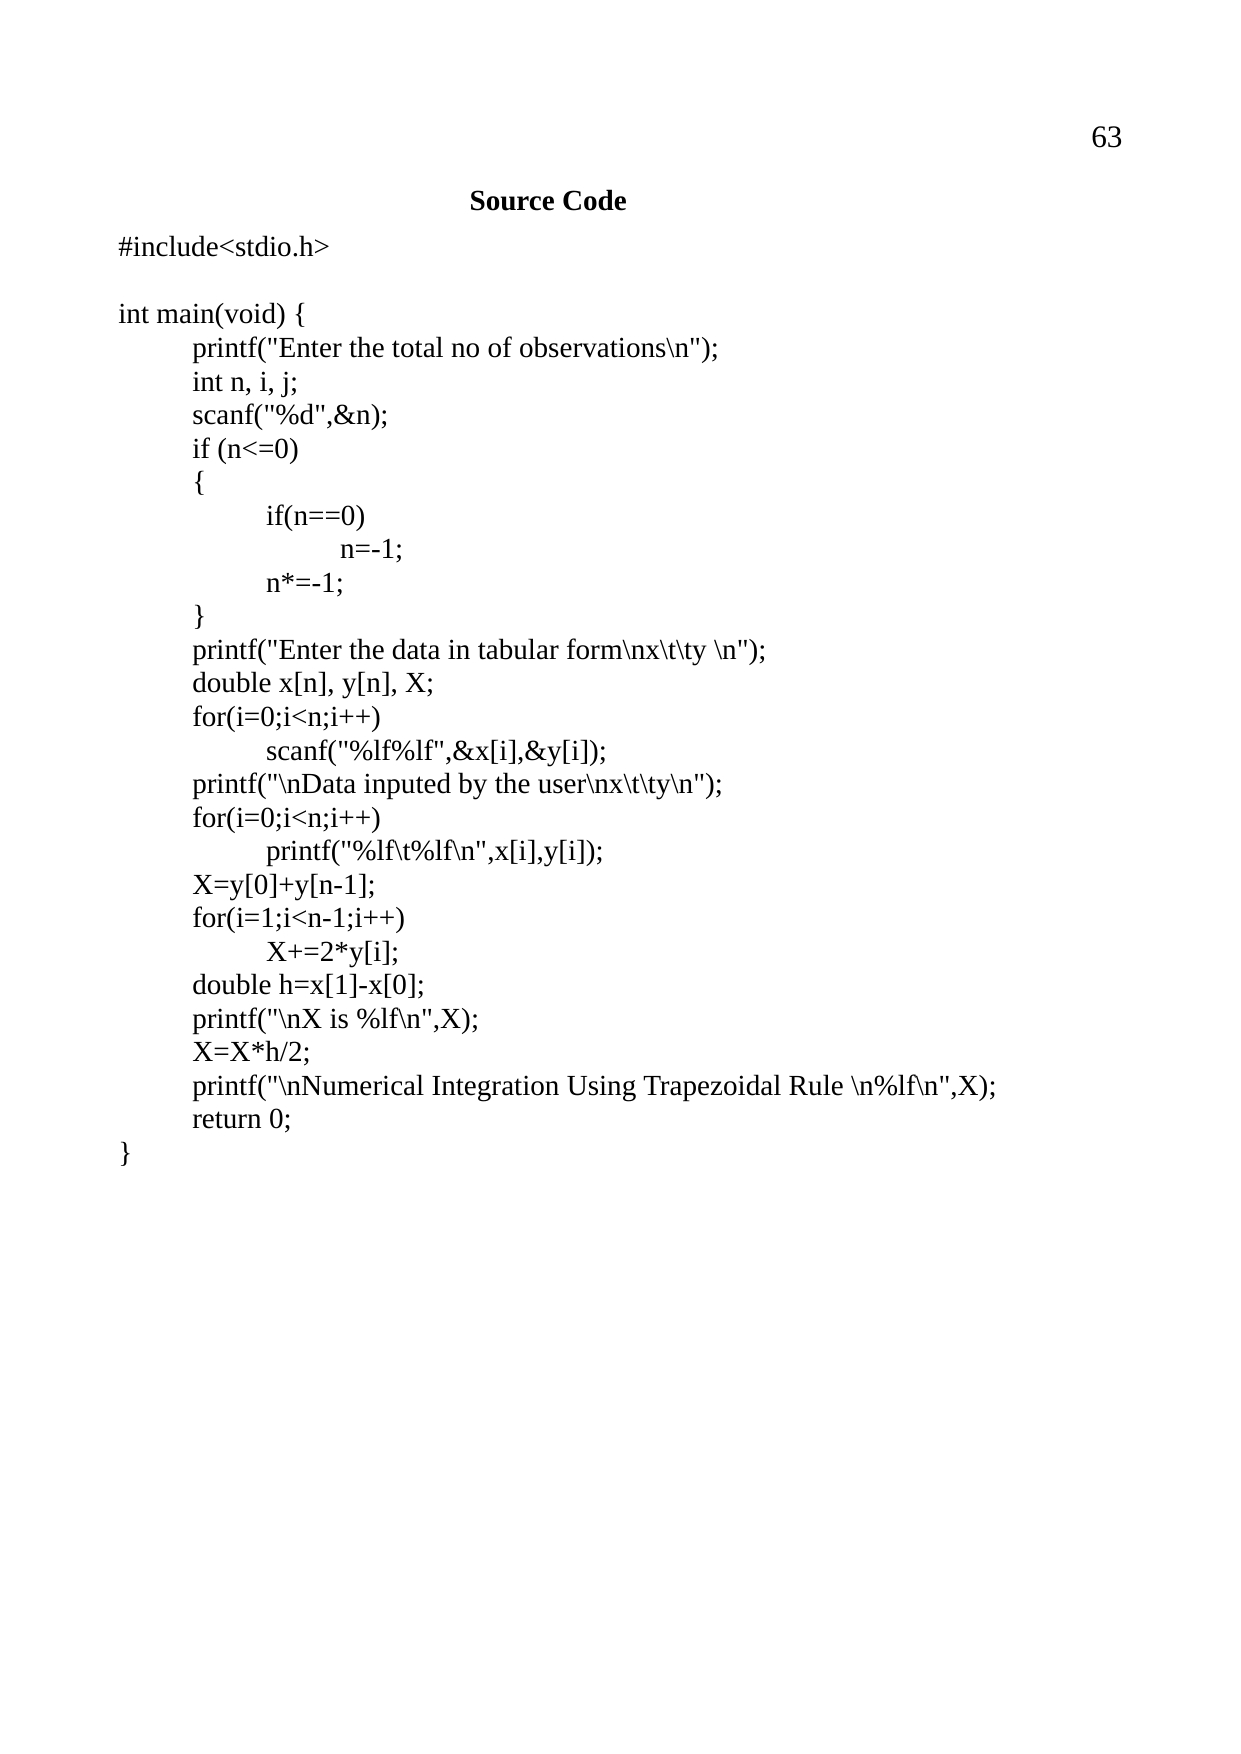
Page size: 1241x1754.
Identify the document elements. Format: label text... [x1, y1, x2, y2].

text printf("Enter the total no of observations\n"); [118, 330, 1122, 364]
text for(i=0;i<n;i++) [118, 800, 1122, 833]
text printf("Enter the data in tabular form\nx\t\ty \n"); [118, 632, 1122, 666]
text #include<stdio.h> [118, 229, 1122, 263]
text printf("\nX is %lf\n",X); [118, 1001, 1122, 1034]
text printf("\nData inputed by the user\nx\t\ty\n"); [118, 766, 1122, 800]
text int main(void) { [118, 297, 1122, 330]
text printf("%lf\t%lf\n",x[i],y[i]); [118, 833, 1122, 867]
text scanf("%lf%lf",&x[i],&y[i]); [118, 733, 1122, 766]
text return 0; [118, 1102, 1122, 1135]
text { [118, 464, 1122, 498]
text if (n<=0) [118, 431, 1122, 464]
text int n, i, j; [118, 364, 1122, 397]
text printf("\nNumerical Integration Using Trapezoidal Rule \n%lf\n",X); [118, 1068, 1122, 1102]
text Source Code [118, 183, 978, 217]
text X=X*h/2; [118, 1034, 1122, 1068]
text scanf("%d",&n); [118, 397, 1122, 431]
text for(i=1;i<n-1;i++) [118, 900, 1122, 934]
text X+=2*y[i]; [118, 934, 1122, 967]
text n=-1; [118, 531, 1122, 565]
text } [118, 1135, 1122, 1169]
text n*=-1; [118, 565, 1122, 598]
text X=y[0]+y[n-1]; [118, 867, 1122, 900]
text for(i=0;i<n;i++) [118, 699, 1122, 733]
text double h=x[1]-x[0]; [118, 967, 1122, 1001]
text double x[n], y[n], X; [118, 666, 1122, 699]
text if(n==0) [118, 498, 1122, 531]
text } [118, 598, 1122, 632]
